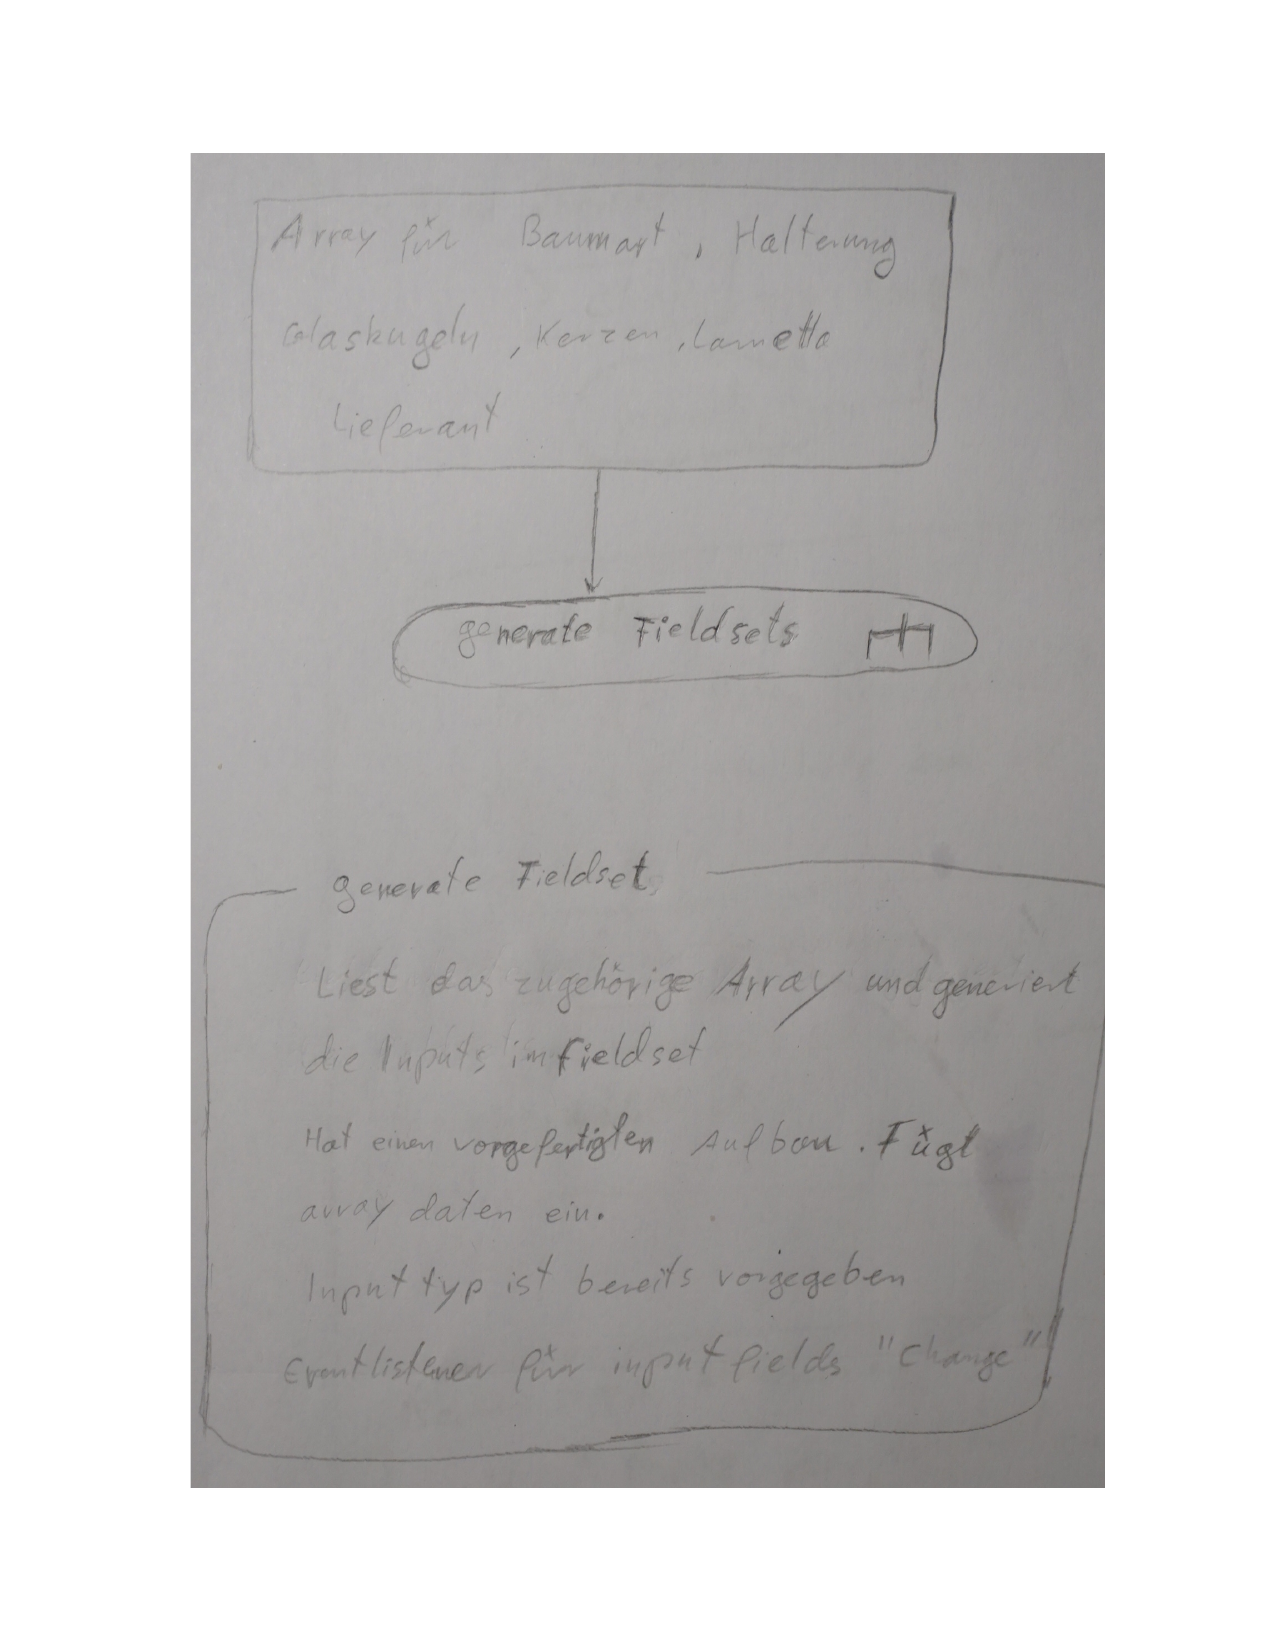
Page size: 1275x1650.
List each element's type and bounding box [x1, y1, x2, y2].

picture [190, 153, 1105, 1488]
